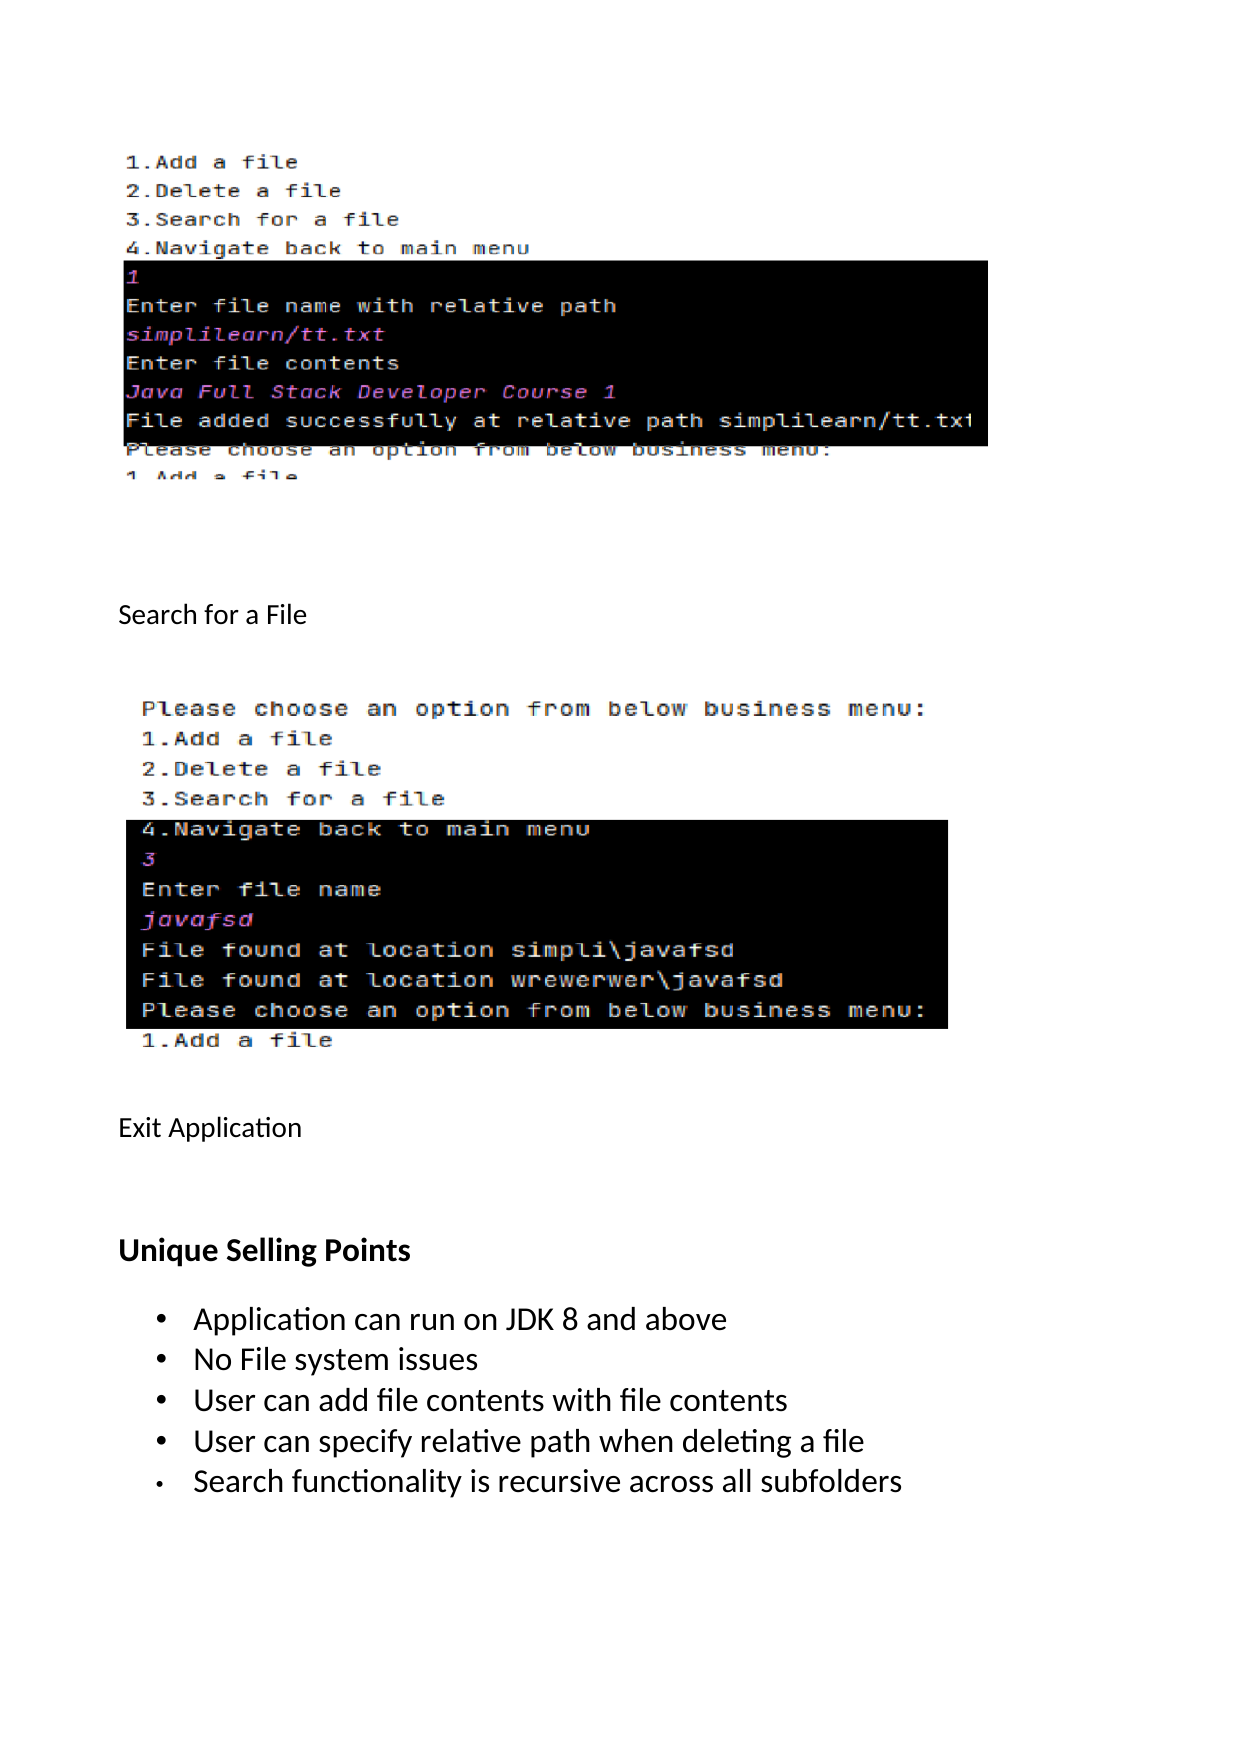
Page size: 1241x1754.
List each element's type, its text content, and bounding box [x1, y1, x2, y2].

list User can specify relative path when deleting a file [156, 1420, 1154, 1461]
list User can add file contents with file contents [156, 1379, 1154, 1420]
list Application can run on JDK 8 and above [156, 1298, 1154, 1338]
list No File system issues [156, 1338, 1154, 1379]
text Search for a File [118, 596, 1154, 631]
list Search functionality is recursive across all subfolders [156, 1461, 1154, 1501]
text Unique Selling Points [118, 1229, 1154, 1269]
text Exit Application [118, 1109, 1154, 1145]
